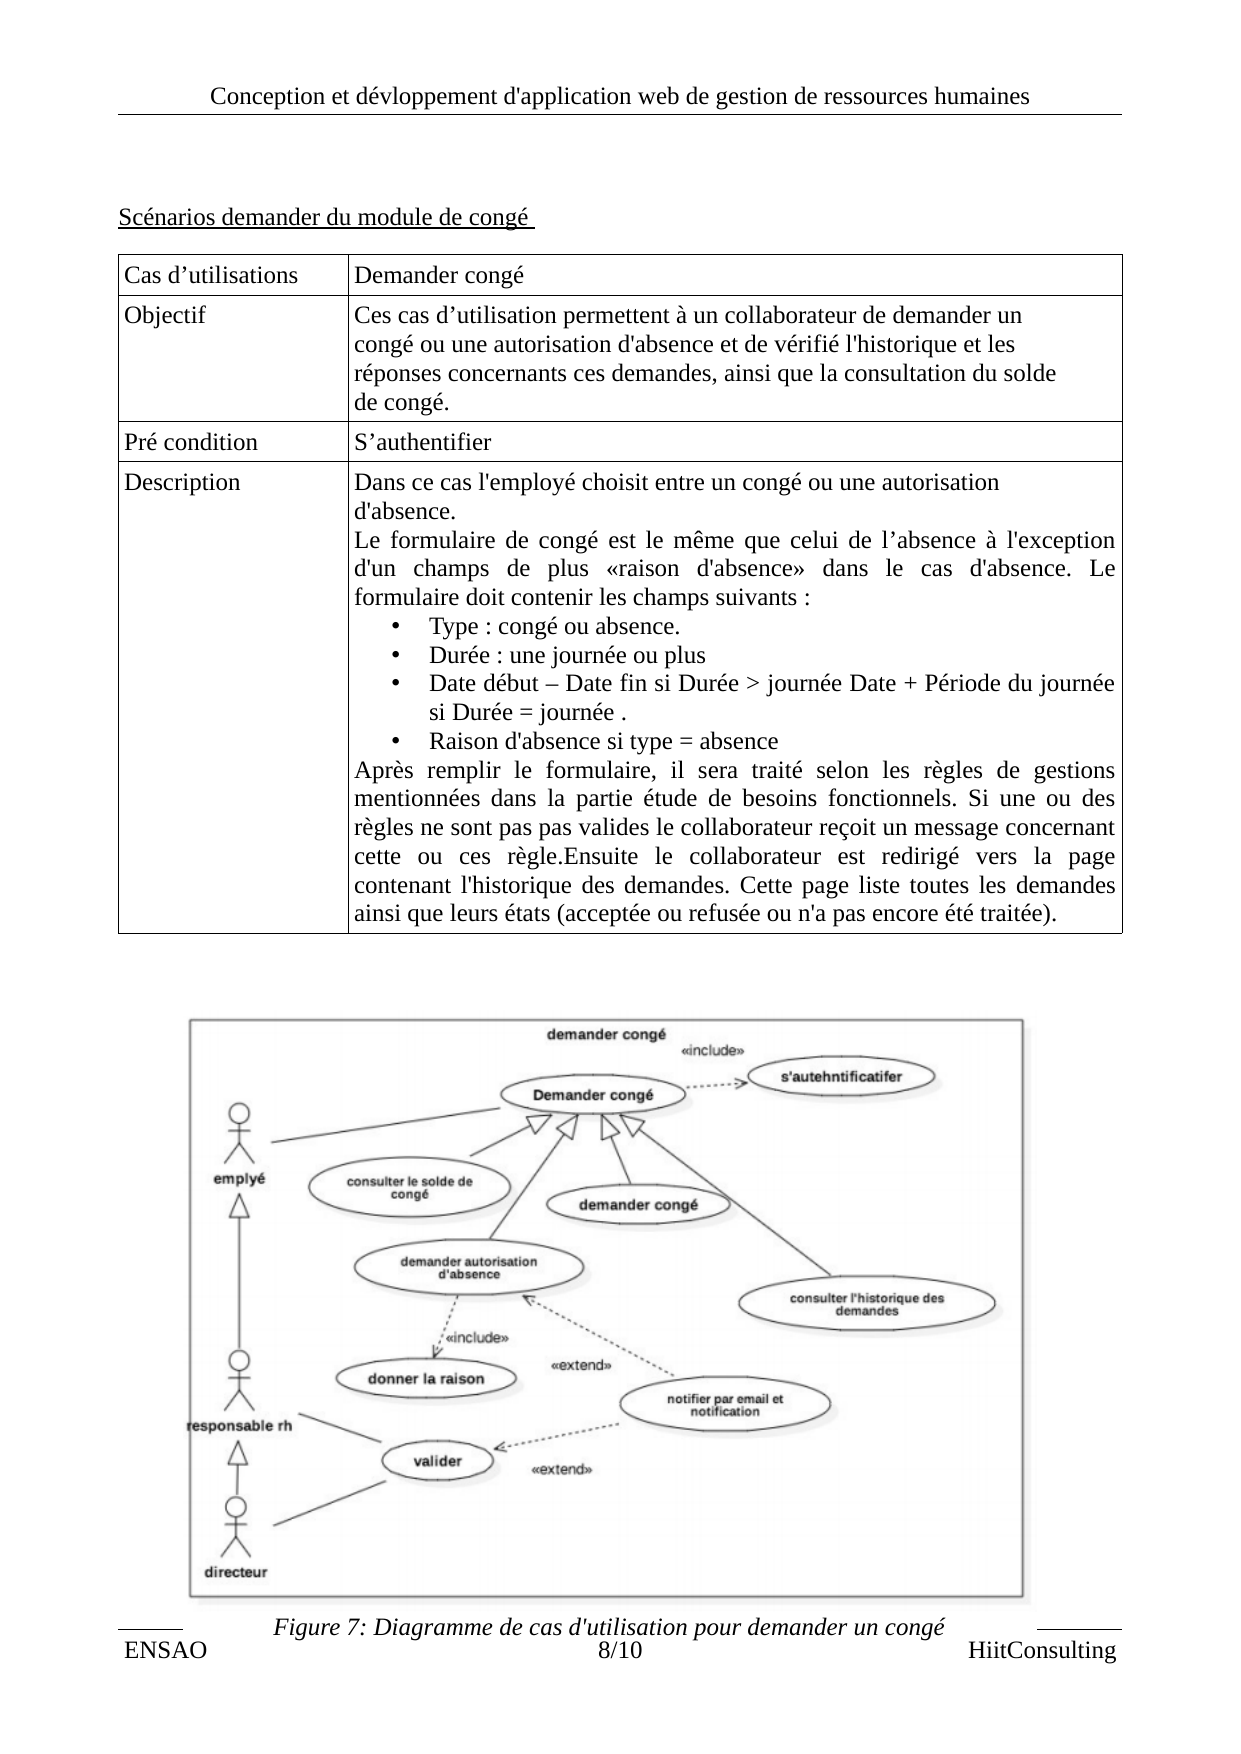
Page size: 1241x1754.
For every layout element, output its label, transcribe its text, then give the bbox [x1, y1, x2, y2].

table_cell Pré condition [119, 422, 348, 461]
table_cell S’authentifier [349, 422, 1122, 461]
table_header Demander congé [349, 255, 1122, 294]
table_header Cas d’utilisations [119, 255, 348, 294]
table_cell Objectif [119, 296, 348, 421]
table_cell Dans ce cas l'employé choisit entre un congé ou une autorisation d'absence. Le formulaire de congé est le même que celui de l’absence à l'exception d'un champs de plus «raison d'absence» dans le cas d'absence. Le formulaire doit contenir les champs suivants : Type : congé ou absence. Durée : une journée ou plus Date début – Date fin si Durée > journée Date + Période du journée si Durée = journée . Raison d'absence si type = absence Après remplir le formulaire, il sera traité selon les règles de gestions mentionnées dans la partie étude de besoins fonctionnels. Si une ou des règles ne sont pas pas valides le collaborateur reçoit un message concernant cette ou ces règle.Ensuite le collaborateur est redirigé vers la page contenant l'historique des demandes. Cette page liste toutes les demandes ainsi que leurs états (acceptée ou refusée ou n'a pas encore été traitée). [183, 1612, 1037, 1641]
picture [183, 1010, 1038, 1612]
text Scénarios demander du module de congé [118, 202, 1122, 231]
table_cell Ces cas d’utilisation permettent à un collaborateur de demander un congé ou une autorisation d'absence et de vérifié l'historique et les réponses concernants ces demandes, ainsi que la consultation du solde de congé. [349, 296, 1122, 421]
table_cell Description [119, 462, 348, 933]
table_cell Dans ce cas l'employé choisit entre un congé ou une autorisation d'absence. Le formulaire de congé est le même que celui de l’absence à l'exception d'un champs de plus «raison d'absence» dans le cas d'absence. Le formulaire doit contenir les champs suivants : Type : congé ou absence. Durée : une journée ou plus Date début – Date fin si Durée > journée Date + Période du journée si Durée = journée . Raison d'absence si type = absence Après remplir le formulaire, il sera traité selon les règles de gestions mentionnées dans la partie étude de besoins fonctionnels. Si une ou des règles ne sont pas pas valides le collaborateur reçoit un message concernant cette ou ces règle.Ensuite le collaborateur est redirigé vers la page contenant l'historique des demandes. Cette page liste toutes les demandes ainsi que leurs états (acceptée ou refusée ou n'a pas encore été traitée). [349, 462, 1122, 933]
